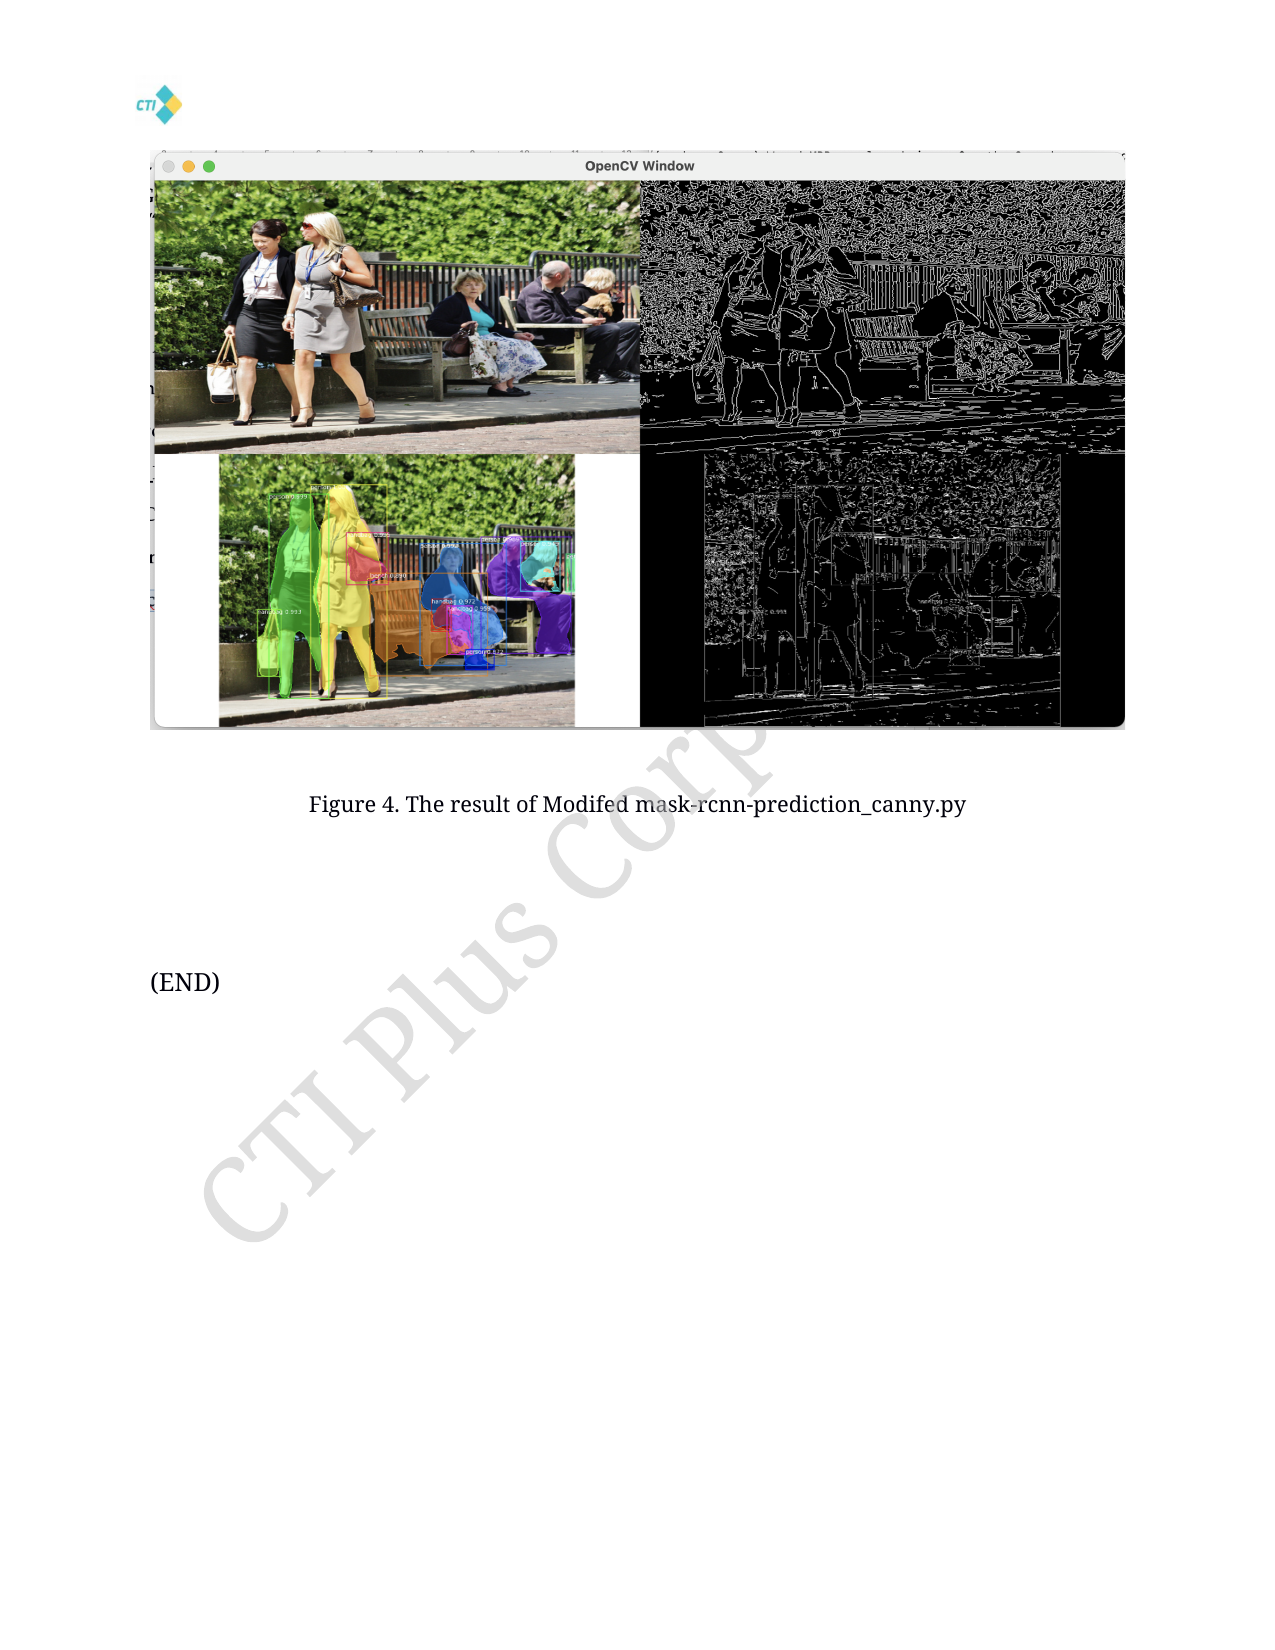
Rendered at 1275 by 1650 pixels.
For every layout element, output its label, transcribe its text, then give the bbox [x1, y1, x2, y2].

text [501, 964, 1125, 998]
picture [150, 150, 1125, 730]
text Figure 4. The result of Modifed mask-rcnn-prediction_canny.py [650, 789, 1125, 819]
text Figure 4. The result of Modifed mask-rcnn-prediction_canny.py [150, 789, 624, 819]
text (END) [150, 964, 502, 998]
picture [134, 75, 183, 126]
